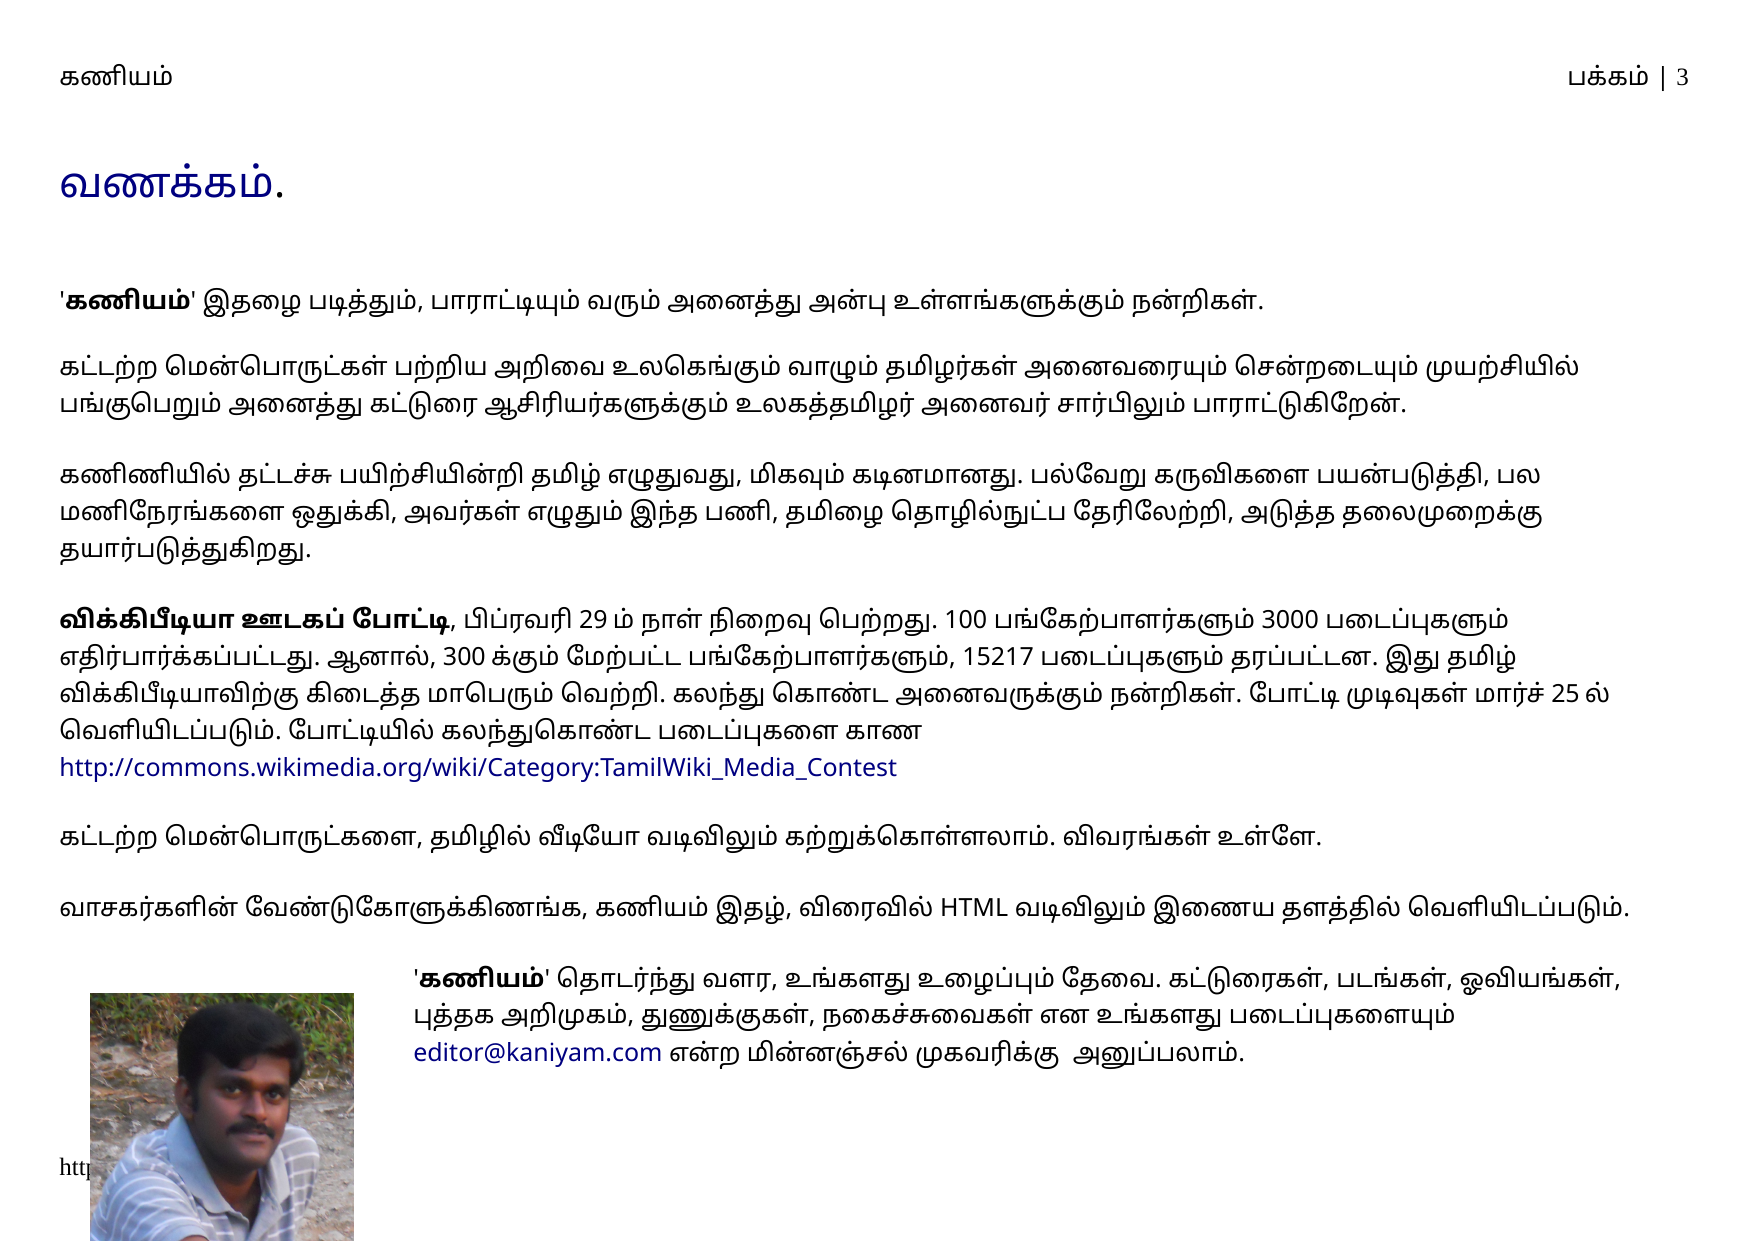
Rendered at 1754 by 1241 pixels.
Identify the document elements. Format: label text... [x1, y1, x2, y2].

text 'கணியம்' இதழை படித்தும், பாராட்டியும் வரும் அனைத்து அன்பு உள்ளங்களுக்கும் நன்றிகள். [59, 282, 1695, 319]
text விக்கிபீடியா ஊடகப் போட்டி, பிப்ரவரி 29ம் நாள் நிறைவு பெற்றது. 100 பங்கேற்பாளர்களும் 3000 படைப்புகளும் எதிர்பார்க்கப்பட்டது. ஆனால், 300க்கும் மேற்பட்ட பங்கேற்பாளர்களும், 15217 படைப்புகளும் தரப்பட்டன. இது தமிழ் விக்கிபீடியாவிற்கு கிடைத்த மாபெரும் வெற்றி. கலந்து கொண்ட அனைவருக்கும் நன்றிகள். போட்டி முடிவுகள் மார்ச் 25ல் வெளியிடப்படும். போட்டியில் கலந்துகொண்ட படைப்புகளை காண http://commons.wikimedia.org/wiki/Category:TamilWiki_Media_Contest [59, 602, 1695, 784]
text வாசகர்களின் வேண்டுகோளுக்கிணங்க, கணியம் இதழ், விரைவில் HTML வடிவிலும் இணைய தளத்தில் வெளியிடப்படும். [59, 889, 1695, 926]
text கட்டற்ற மென்பொருட்களை, தமிழில் வீடியோ வடிவிலும் கற்றுக்கொள்ளலாம். விவரங்கள் உள்ளே. [59, 818, 1695, 855]
text 'கணியம்' தொடர்ந்து வளர, உங்களது உழைப்பும் தேவை. கட்டுரைகள், படங்கள், ஓவியங்கள், புத்தக அறிமுகம், துணுக்குகள், நகைச்சுவைகள் என உங்களது படைப்புகளையும் editor@kaniyam.com என்ற மின்னஞ்சல் முகவரிக்கு அனுப்பலாம். [59, 960, 1695, 1071]
text கணிணியில் தட்டச்சு பயிற்சியின்றி தமிழ் எழுதுவது, மிகவும் கடினமானது. பல்வேறு கருவிகளை பயன்படுத்தி, பல மணிநேரங்களை ஒதுக்கி, அவர்கள் எழுதும் இந்த பணி, தமிழை தொழில்நுட்ப தேரிலேற்றி, அடுத்த தலைமுறைக்கு தயார்படுத்துகிறது. [59, 457, 1695, 568]
text வணக்கம். [59, 153, 1695, 214]
picture [90, 993, 354, 1241]
text கட்டற்ற மென்பொருட்கள் பற்றிய அறிவை உலகெங்கும் வாழும் தமிழர்கள் அனைவரையும் சென்றடையும் முயற்சியில் பங்குபெறும் அனைத்து கட்டுரை ஆசிரியர்களுக்கும் உலகத்தமிழர் அனைவர் சார்பிலும் பாராட்டுகிறேன். [59, 353, 1695, 423]
